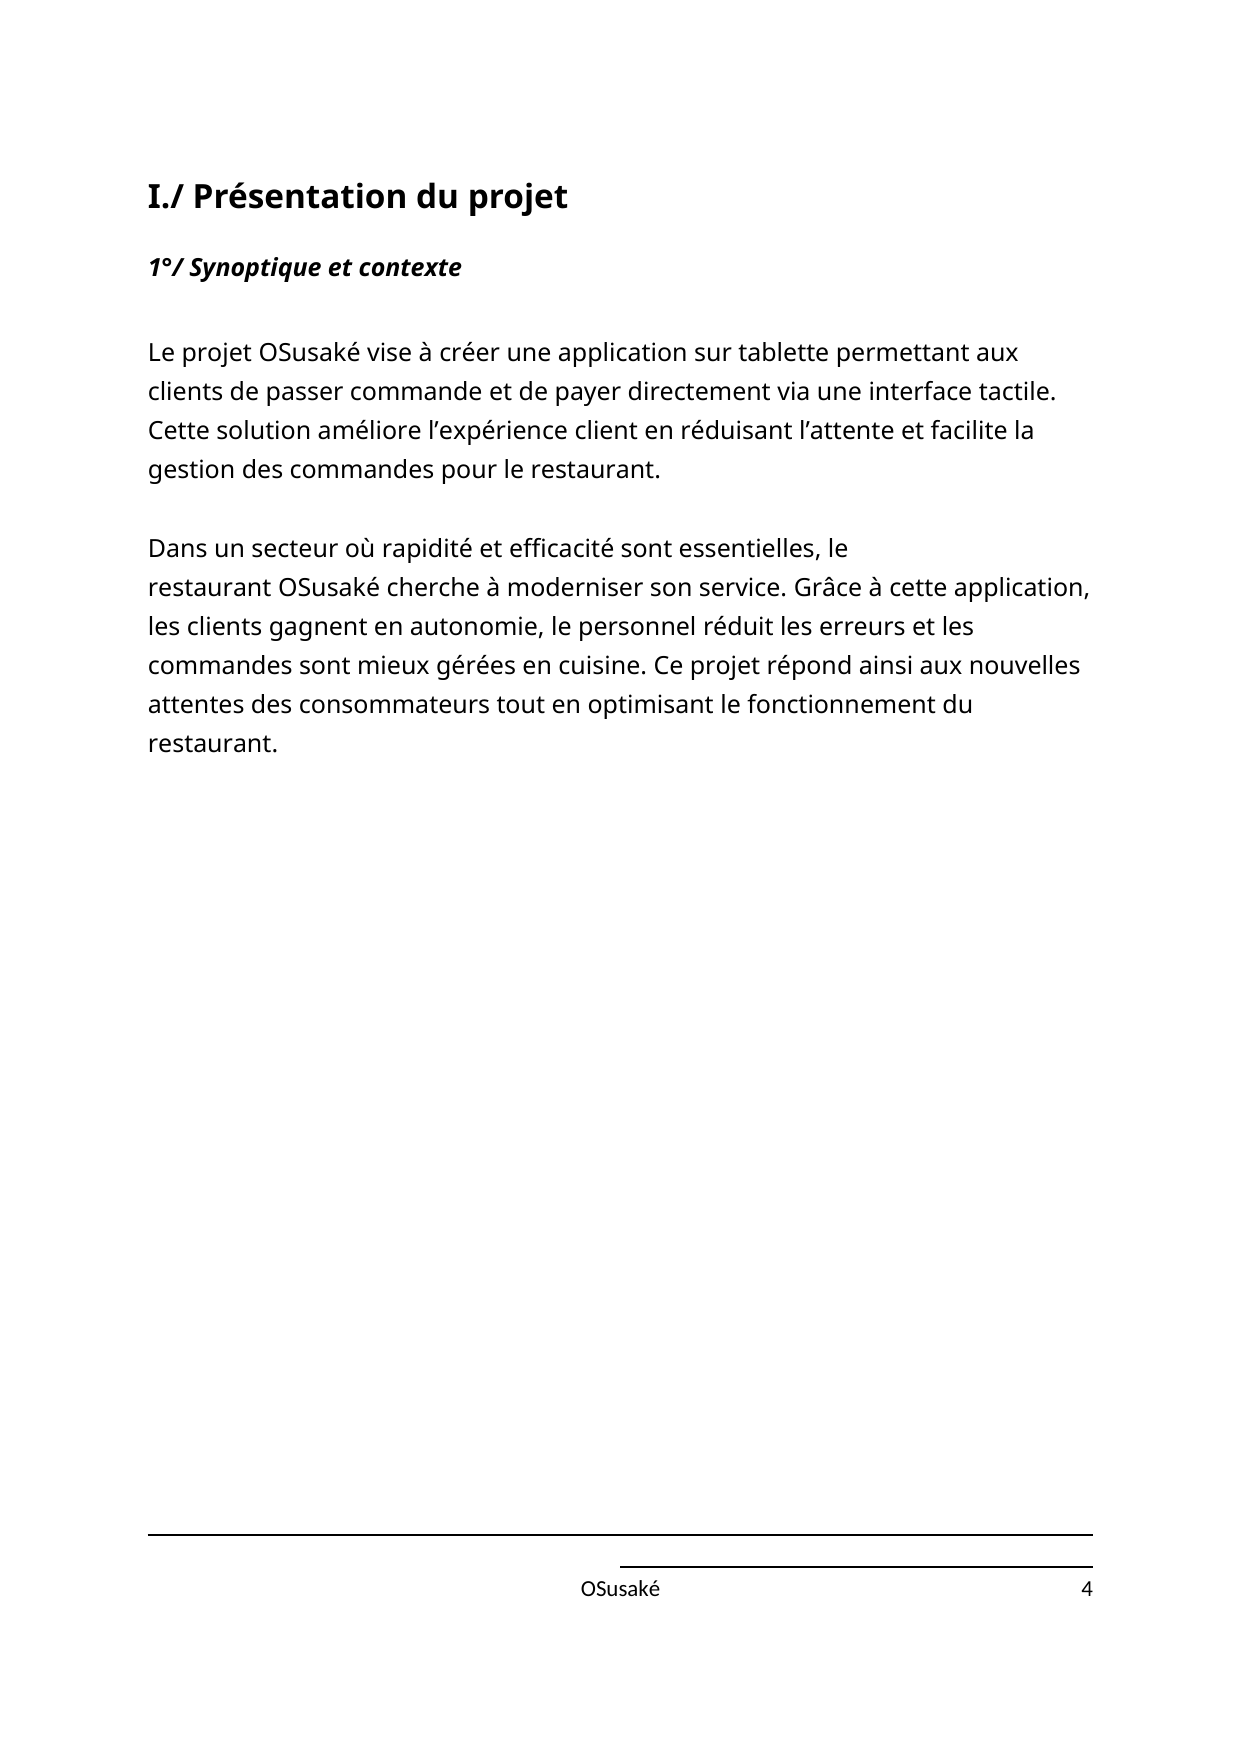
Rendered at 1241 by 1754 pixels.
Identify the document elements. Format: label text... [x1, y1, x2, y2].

text Le projet OSusaké vise à créer une application sur tablette permettant aux clients de passer commande et de payer directement via une interface tactile. Cette solution améliore l’expérience client en réduisant l’attente et facilite la gestion des commandes pour le restaurant. Dans un secteur où rapidité et efficacité sont essentielles, le restaurant OSusaké cherche à moderniser son service. Grâce à cette application, les clients gagnent en autonomie, le personnel réduit les erreurs et les commandes sont mieux gérées en cuisine. Ce projet répond ainsi aux nouvelles attentes des consommateurs tout en optimisant le fonctionnement du restaurant. [148, 295, 1093, 760]
subtitle I./ Présentation du projet [148, 173, 1093, 218]
subtitle 1°/ Synoptique et contexte [148, 250, 1093, 284]
